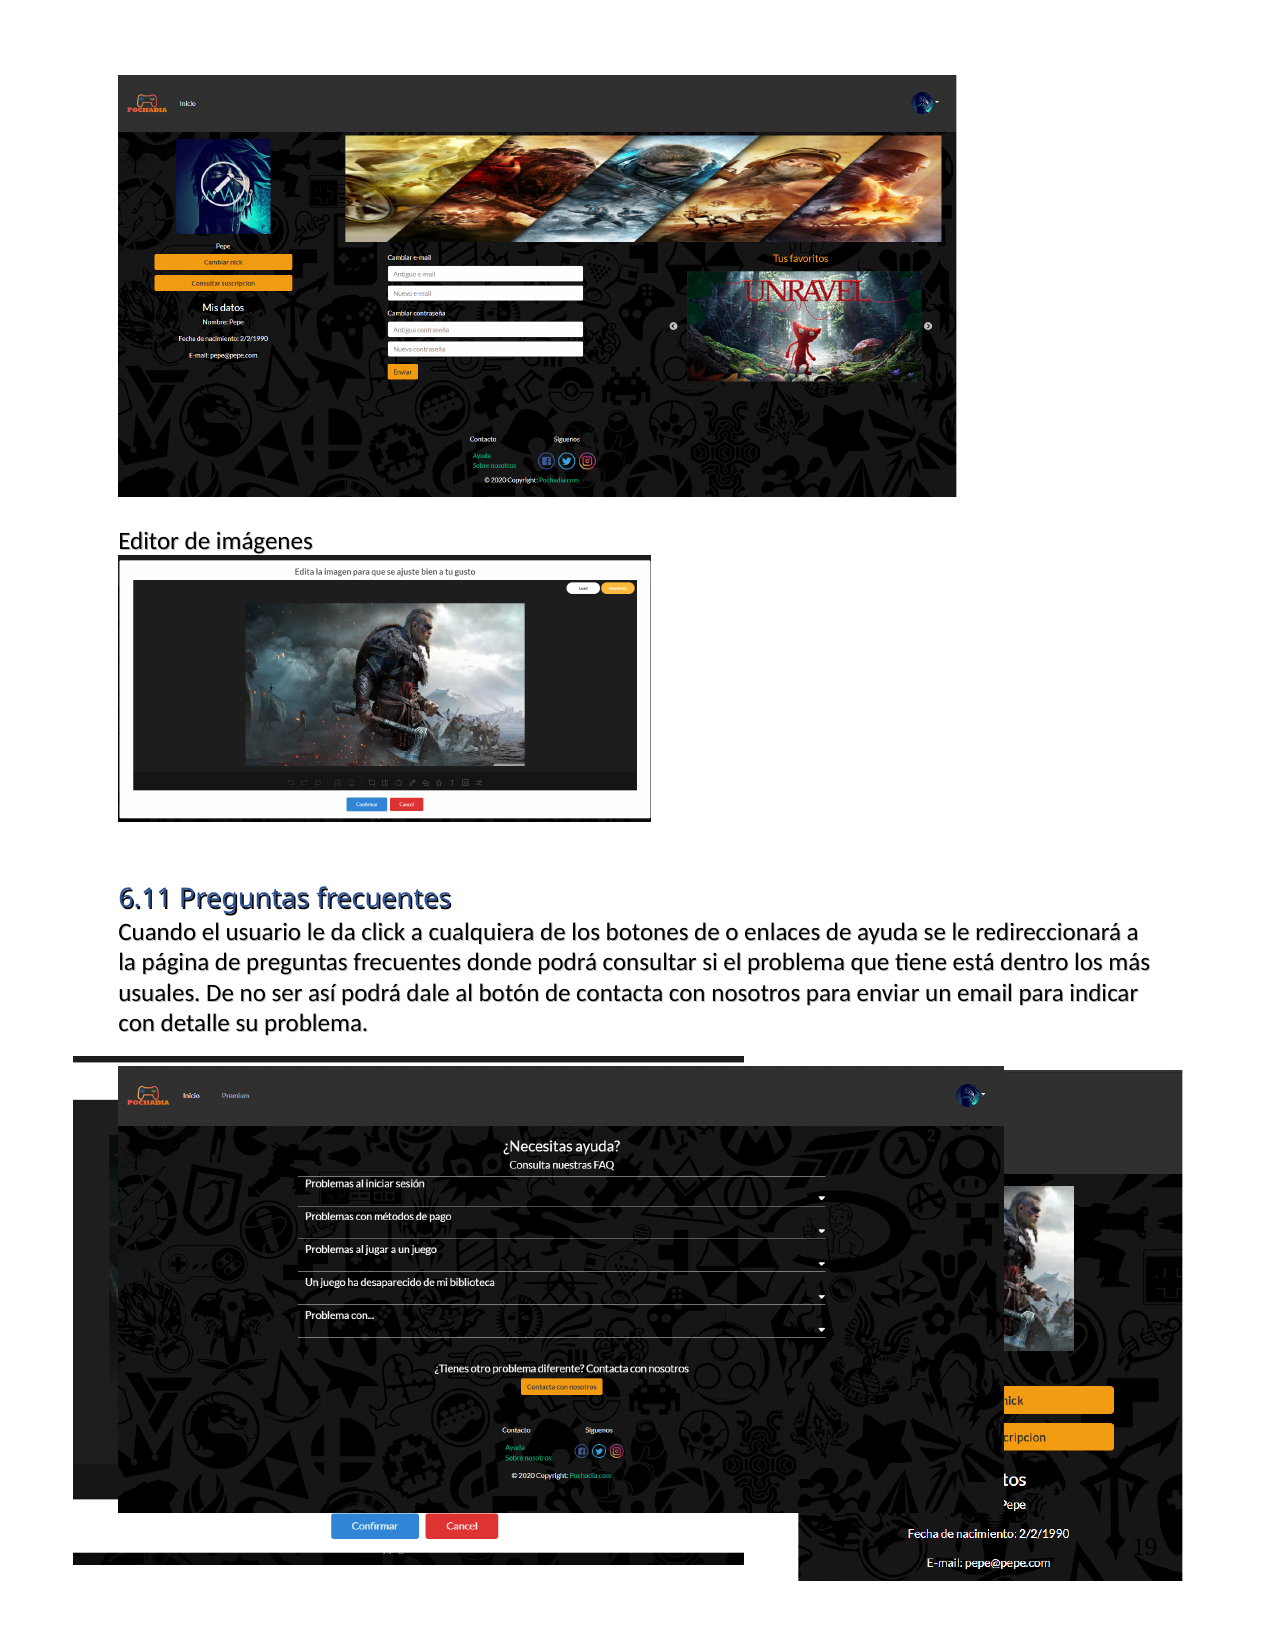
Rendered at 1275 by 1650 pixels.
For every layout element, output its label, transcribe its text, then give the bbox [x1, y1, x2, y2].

text Editor de imágenes [118, 525, 1157, 556]
text Cuando el usuario le da click a cualquiera de los botones de o enlaces de ayuda se le redireccionará a la página de preguntas frecuentes donde podrá consultar si el problema que tiene está dentro los más usuales. De no ser así podrá dale al botón de contacta con nosotros para enviar un email para indicar con detalle su problema. [118, 916, 1157, 1038]
text 6.11 Preguntas frecuentes [118, 879, 1157, 916]
